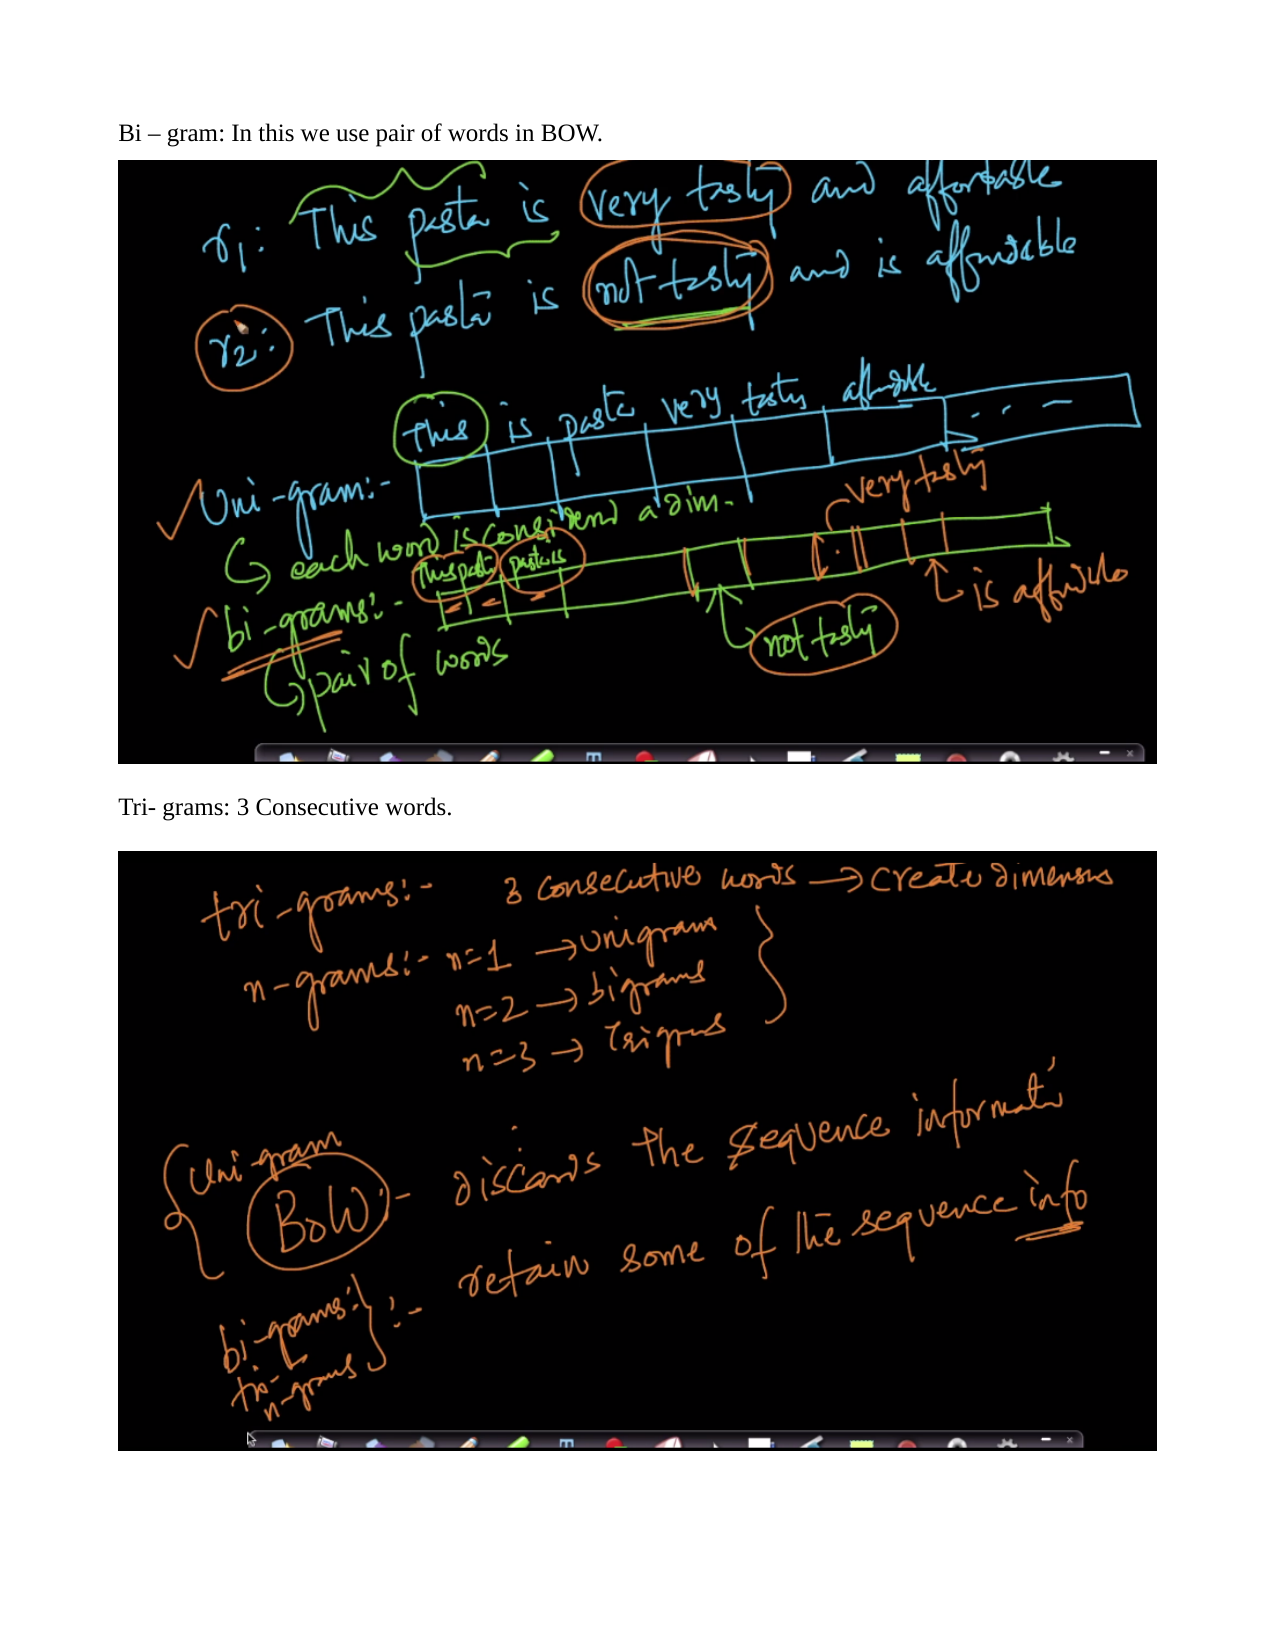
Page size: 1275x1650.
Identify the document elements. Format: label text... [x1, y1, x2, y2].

text Tri- grams: 3 Consecutive words. [118, 792, 1157, 821]
picture [118, 160, 1157, 764]
picture [118, 851, 1157, 1451]
text Bi – gram: In this we use pair of words in BOW. [118, 118, 1157, 147]
